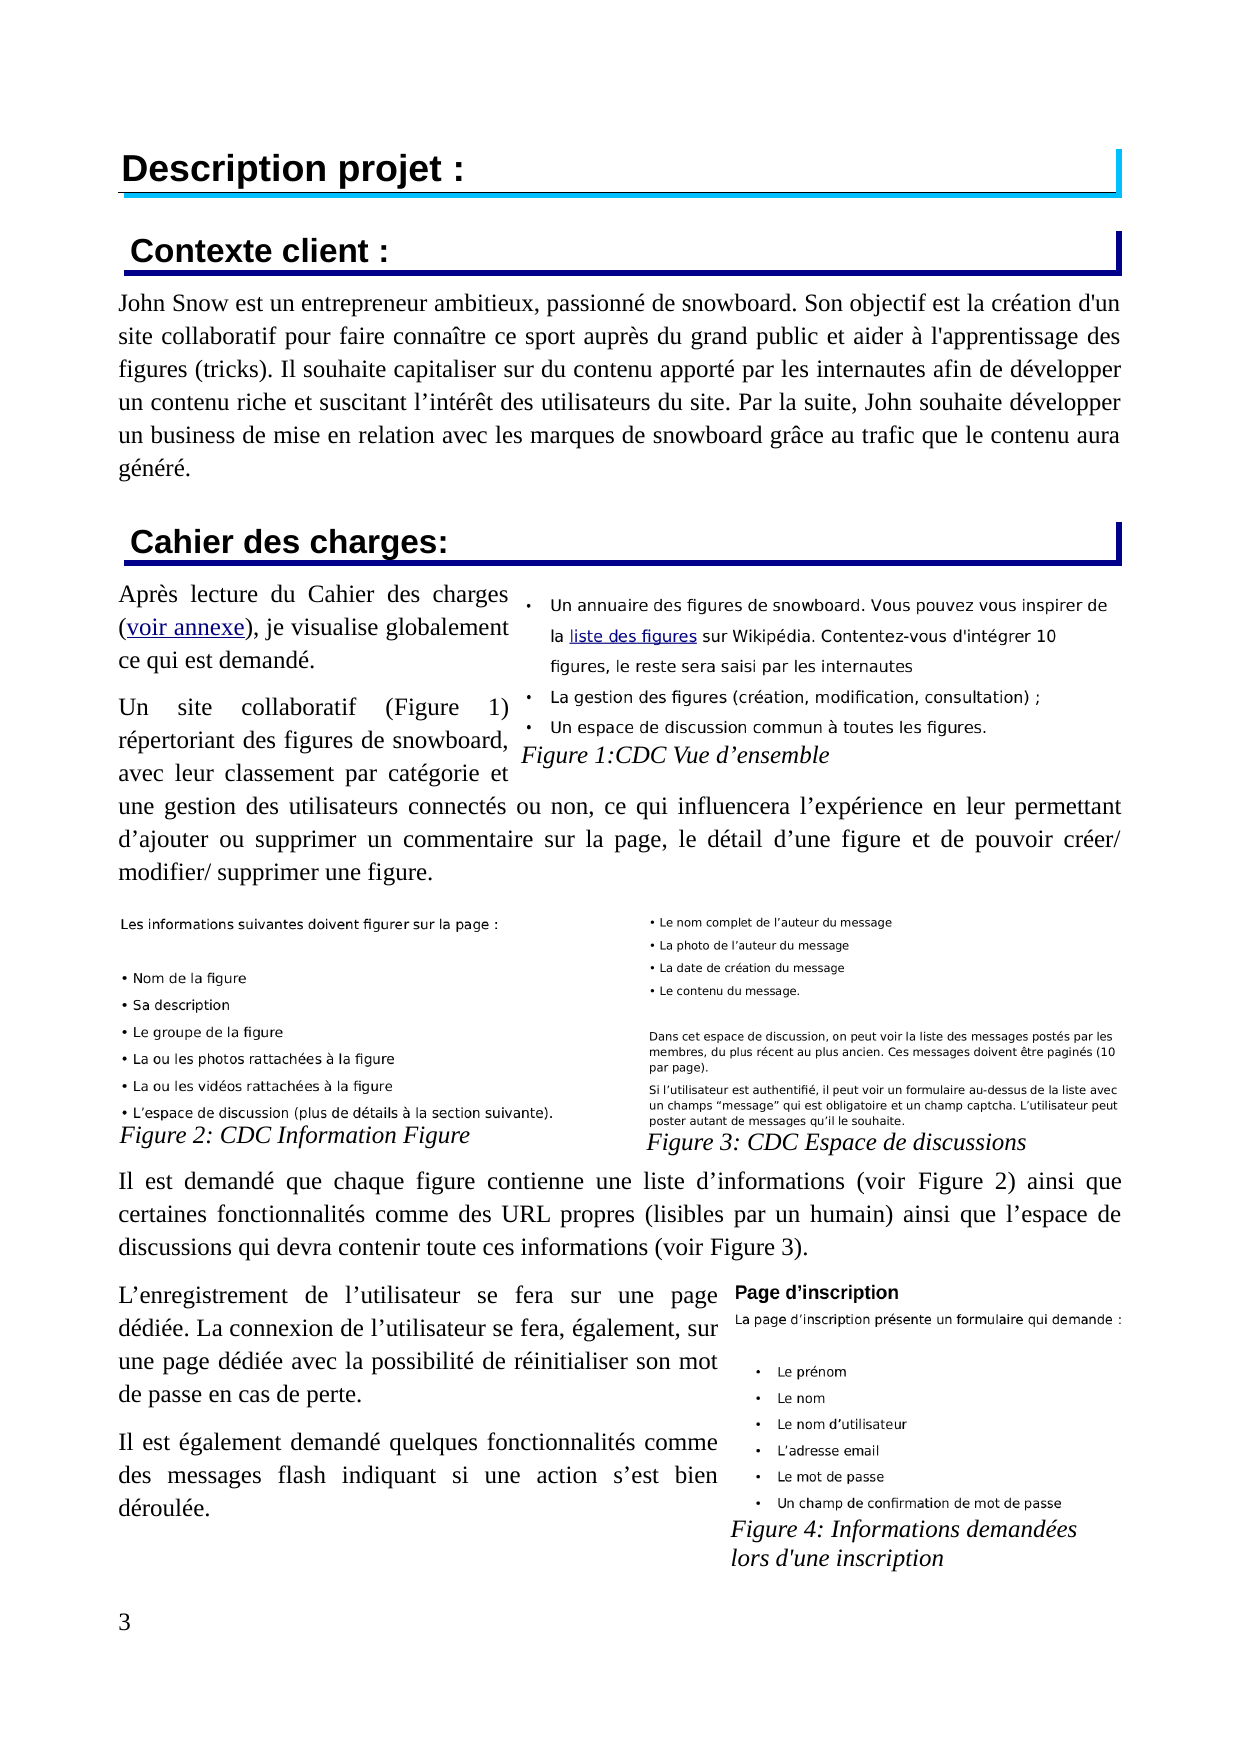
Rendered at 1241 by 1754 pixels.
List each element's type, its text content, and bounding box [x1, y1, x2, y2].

subtitle Description projet : [118, 143, 1116, 192]
text L’enregistrement de l’utilisateur se fera sur une page dédiée. La connexion de l’utilisateur se fera, également, sur une page dédiée avec la possibilité de réinitialiser son mot de passe en cas de perte. [118, 1280, 730, 1408]
text Il est demandé que chaque figure contienne une liste d’informations (voir Figure 2) ainsi que certaines fonctionnalités comme des URL propres (lisibles par un humain) ainsi que l’espace de discussions qui devra contenir toute ces informations (voir Figure 3). [118, 898, 1122, 1261]
subtitle Cahier des charges: [118, 522, 1116, 560]
text [730, 1267, 1122, 1279]
text John Snow est un entrepreneur ambitieux, passionné de snowboard. Son objectif est la création d'un site collaboratif pour faire connaître ce sport auprès du grand public et aider à l'apprentissage des figures (tricks). Il souhaite capitaliser sur du contenu apporté par les internautes afin de développer un contenu riche et suscitant l’intérêt des utilisateurs du site. Par la suite, John souhaite développer un business de mise en relation avec les marques de snowboard grâce au trafic que le contenu aura généré. [118, 288, 1122, 482]
picture [119, 910, 555, 1121]
subtitle Contexte client : [118, 231, 1116, 270]
picture [730, 1279, 1123, 1515]
text Figure 3: CDC Espace de discussions [646, 1127, 1122, 1156]
text Figure 1:CDC Vue d’ensemble [521, 741, 1122, 769]
text Après lecture du Cahier des charges (voir annexe), je visualise globalement ce qui est demandé. [118, 573, 1122, 673]
text Il est également demandé quelques fonctionnalités comme des messages flash indiquant si une action s’est bien déroulée. [118, 1427, 730, 1521]
text Figure 2: CDC Information Figure [119, 1121, 554, 1149]
picture [520, 585, 1122, 741]
picture [646, 911, 1123, 1127]
text Figure 4: Informations demandées lors d'une inscription [730, 1515, 1122, 1572]
text Un site collaboratif (Figure 1) répertoriant des figures de snowboard, avec leur classement par catégorie et une gestion des utilisateurs connectés ou non, ce qui influencera l’expérience en leur permettant d’ajouter ou supprimer un commentaire sur la page, le détail d’une figure et de pouvoir créer/ modifier/ supprimer une figure. [118, 692, 1122, 886]
